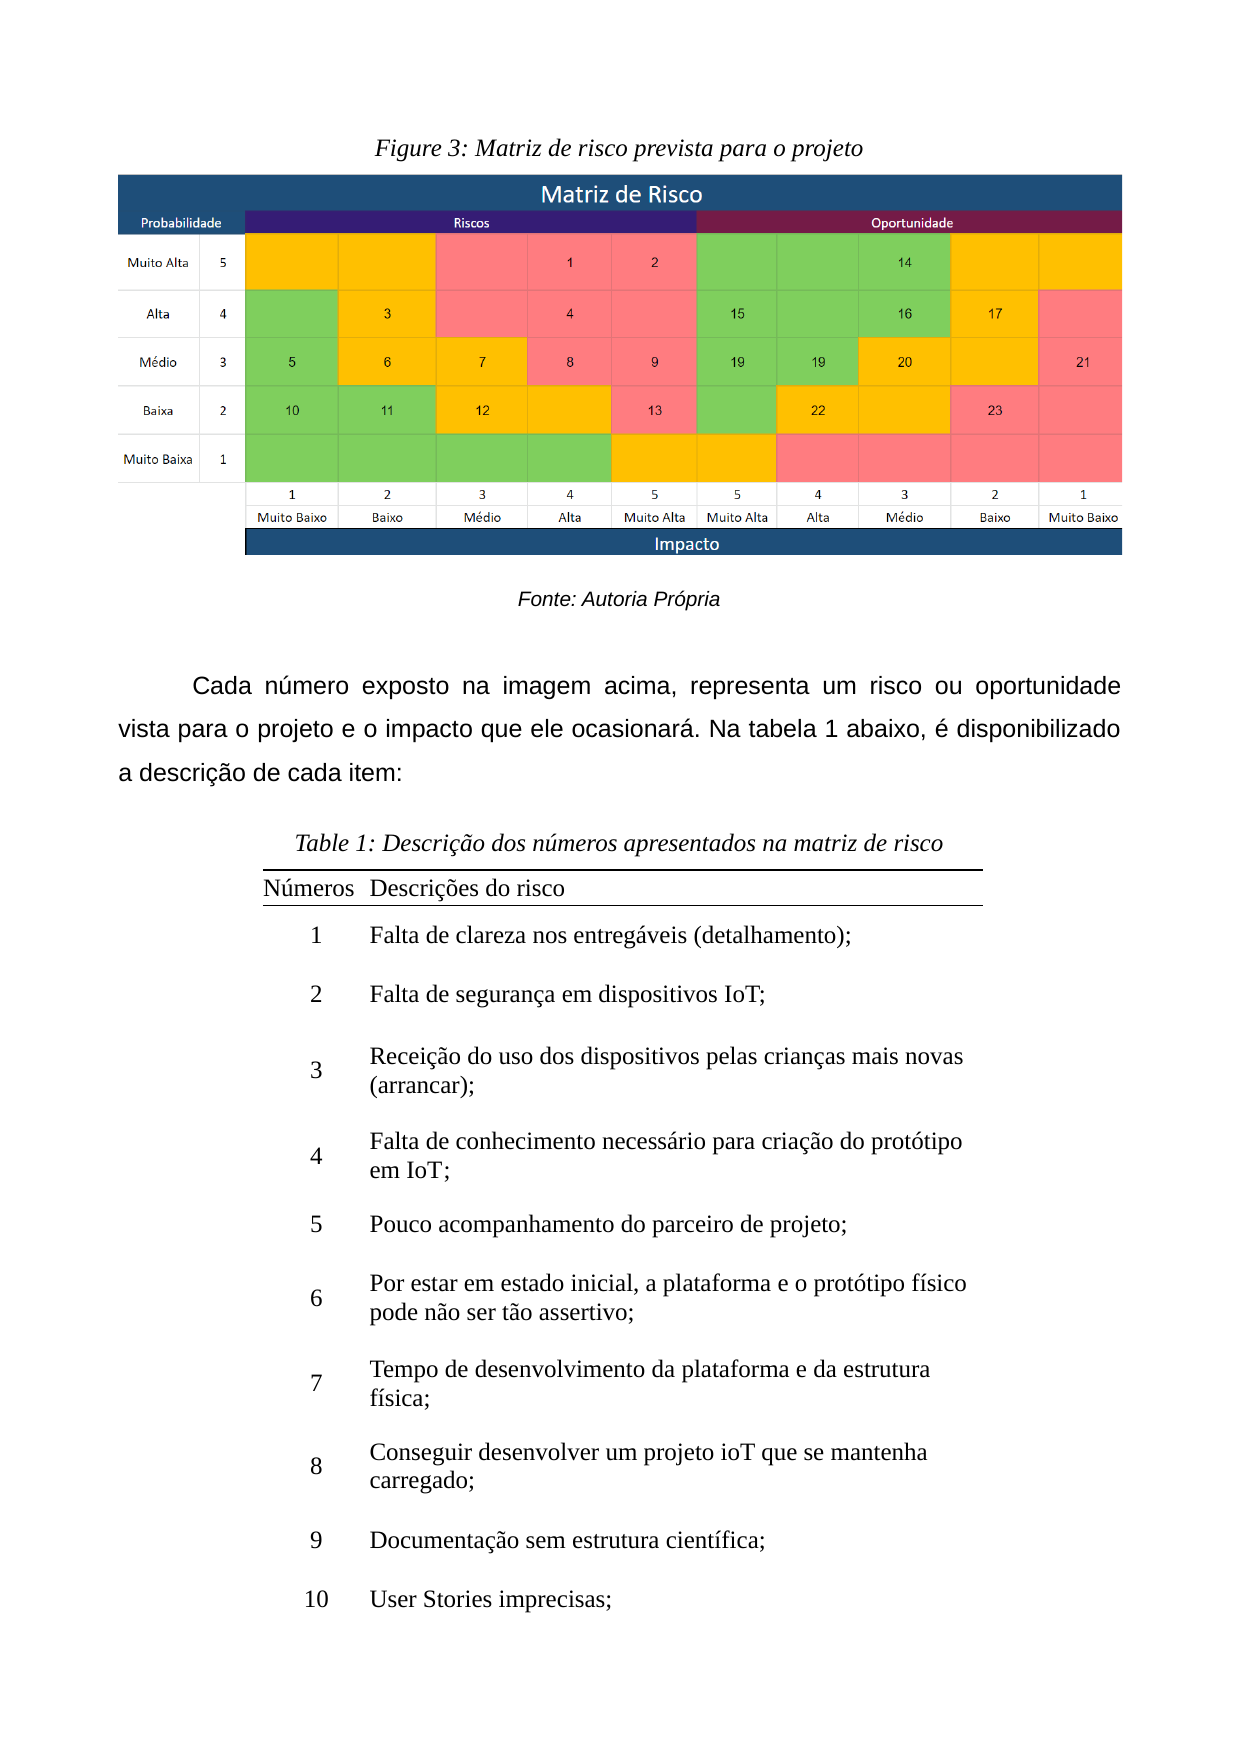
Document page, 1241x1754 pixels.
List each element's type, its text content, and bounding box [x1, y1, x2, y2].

text [118, 162, 1122, 174]
table_cell Pouco acompanhamento do parceiro de projeto; [369, 1194, 983, 1253]
picture [118, 174, 1123, 555]
table_cell 5 [263, 1194, 369, 1253]
table_cell 8 [263, 1424, 369, 1507]
table_cell Falta de clareza nos entregáveis (detalhamento); [369, 906, 983, 964]
table_cell Receição do uso dos dispositivos pelas crianças mais novas (arrancar); [369, 1023, 983, 1117]
table_cell 7 [263, 1341, 369, 1424]
text Table 1: Descrição dos números apresentados na matriz de risco [118, 828, 1122, 856]
table_cell 10 [263, 1572, 369, 1624]
table_cell Conseguir desenvolver um projeto ioT que se mantenha carregado; [369, 1424, 983, 1507]
table_cell Documentação sem estrutura científica; [369, 1507, 983, 1572]
table_cell 2 [263, 964, 369, 1022]
text Fonte: Autoria Própria [118, 555, 1122, 611]
table_cell 6 [263, 1253, 369, 1341]
table_cell Por estar em estado inicial, a plataforma e o protótipo físico pode não ser tão assertivo; [369, 1253, 983, 1341]
text Figure 3: Matriz de risco prevista para o projeto [118, 133, 1122, 162]
text [118, 118, 1122, 133]
table_header Números [263, 871, 369, 905]
table_cell Tempo de desenvolvimento da plataforma e da estrutura física; [369, 1341, 983, 1424]
table_cell User Stories imprecisas; [369, 1572, 983, 1624]
table_cell 9 [263, 1507, 369, 1572]
table_cell Falta de segurança em dispositivos IoT; [369, 964, 983, 1022]
table_cell 3 [263, 1023, 369, 1117]
table_cell Falta de conhecimento necessário para criação do protótipo em IoT ; [369, 1117, 983, 1193]
text Cada número exposto na imagem acima, representa um risco ou oportunidade vista para o projeto e o impacto que ele ocasionará. Na tabela 1 abaixo, é disponibilizado a descrição de cada item: [118, 671, 1122, 786]
table_header Descrições do risco [369, 871, 983, 905]
table_cell 1 [263, 906, 369, 964]
table_cell 4 [263, 1117, 369, 1193]
